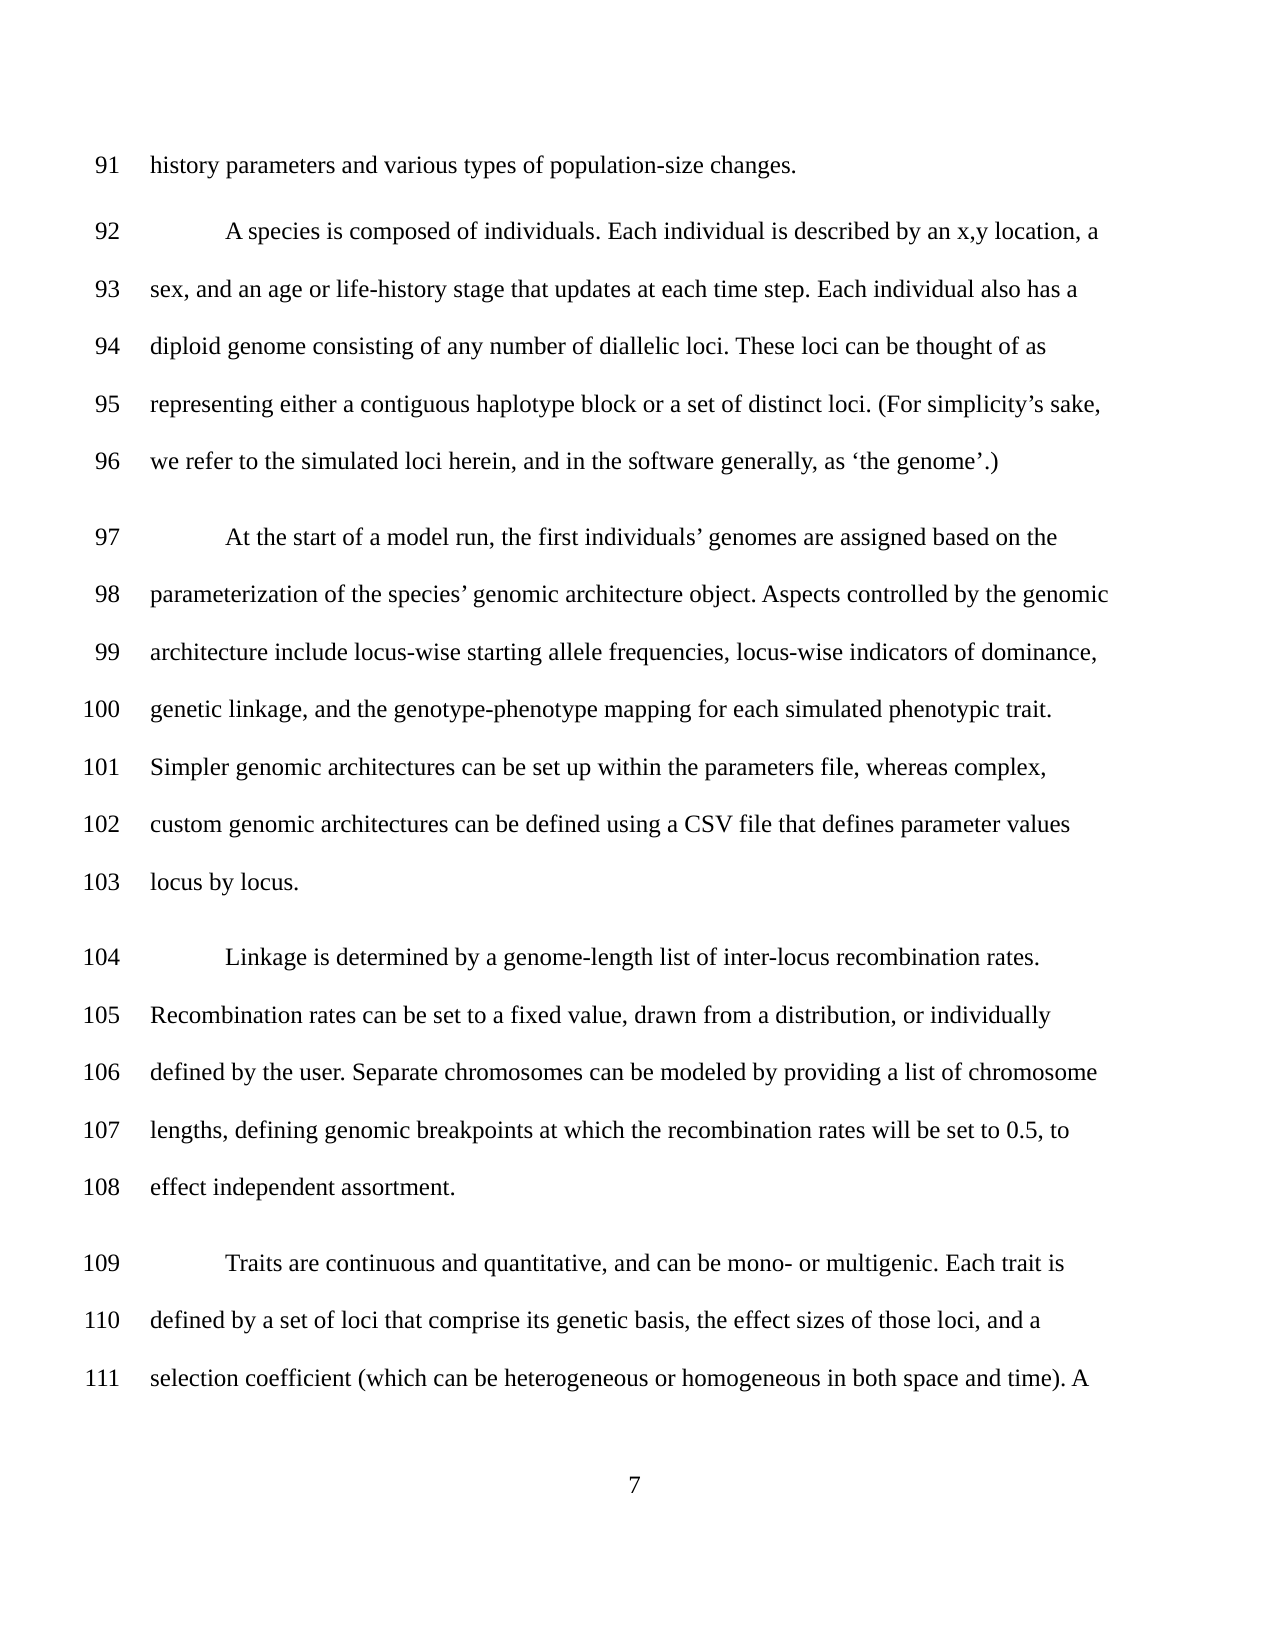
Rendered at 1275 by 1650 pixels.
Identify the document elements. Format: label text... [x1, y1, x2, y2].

text At the start of a model run, the first individuals’ genomes are assigned based on the parameterization of the species’ genomic architecture object. Aspects controlled by the genomic architecture include locus-wise starting allele frequencies, locus-wise indicators of dominance, genetic linkage, and the genotype-phenotype mapping for each simulated phenotypic trait. Simpler genomic architectures can be set up within the parameters file, whereas complex, custom genomic architectures can be defined using a CSV file that defines parameter values locus by locus. [150, 522, 1125, 896]
text A species is composed of individuals. Each individual is described by an x,y location, a sex, and an age or life-history stage that updates at each time step. Each individual also has a diploid genome consisting of any number of diallelic loci. These loci can be thought of as representing either a contiguous haplotype block or a set of distinct loci. (For simplicity’s sake, we refer to the simulated loci herein, and in the software generally, as ‘the genome’.) [150, 216, 1125, 475]
text history parameters and various types of population-size changes. [150, 150, 1125, 179]
text Linkage is determined by a genome-length list of inter-locus recombination rates. Recombination rates can be set to a fixed value, drawn from a distribution, or individually defined by the user. Separate chromosomes can be modeled by providing a list of chromosome lengths, defining genomic breakpoints at which the recombination rates will be set to 0.5, to effect independent assortment. [150, 942, 1125, 1201]
text Traits are continuous and quantitative, and can be mono- or multigenic. Each trait is defined by a set of loci that comprise its genetic basis, the effect sizes of those loci, and a selection coefficient (which can be heterogeneous or homogeneous in both space and time). A [150, 1248, 1125, 1391]
